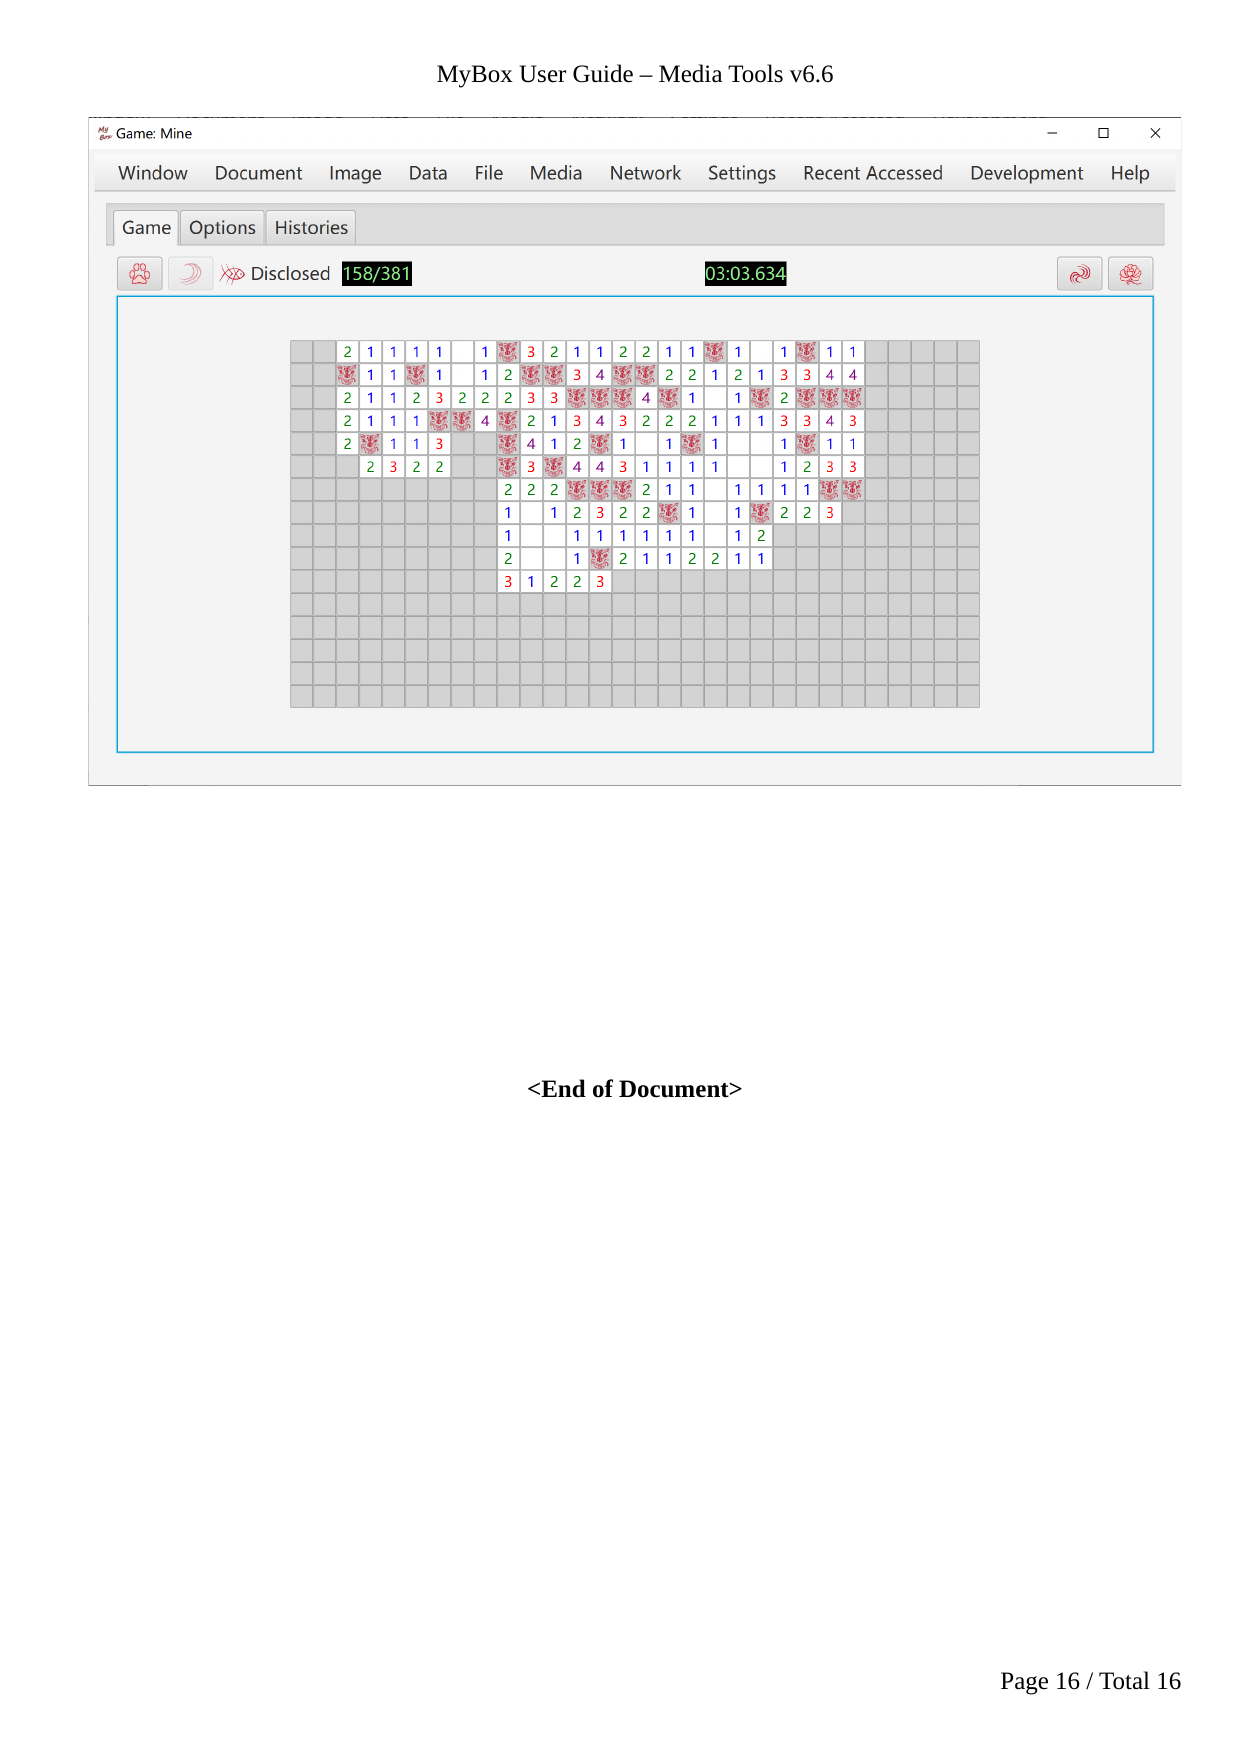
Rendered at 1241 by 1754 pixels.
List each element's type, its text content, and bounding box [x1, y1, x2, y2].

text <End of Document> [88, 1074, 1181, 1103]
picture [88, 117, 1182, 786]
